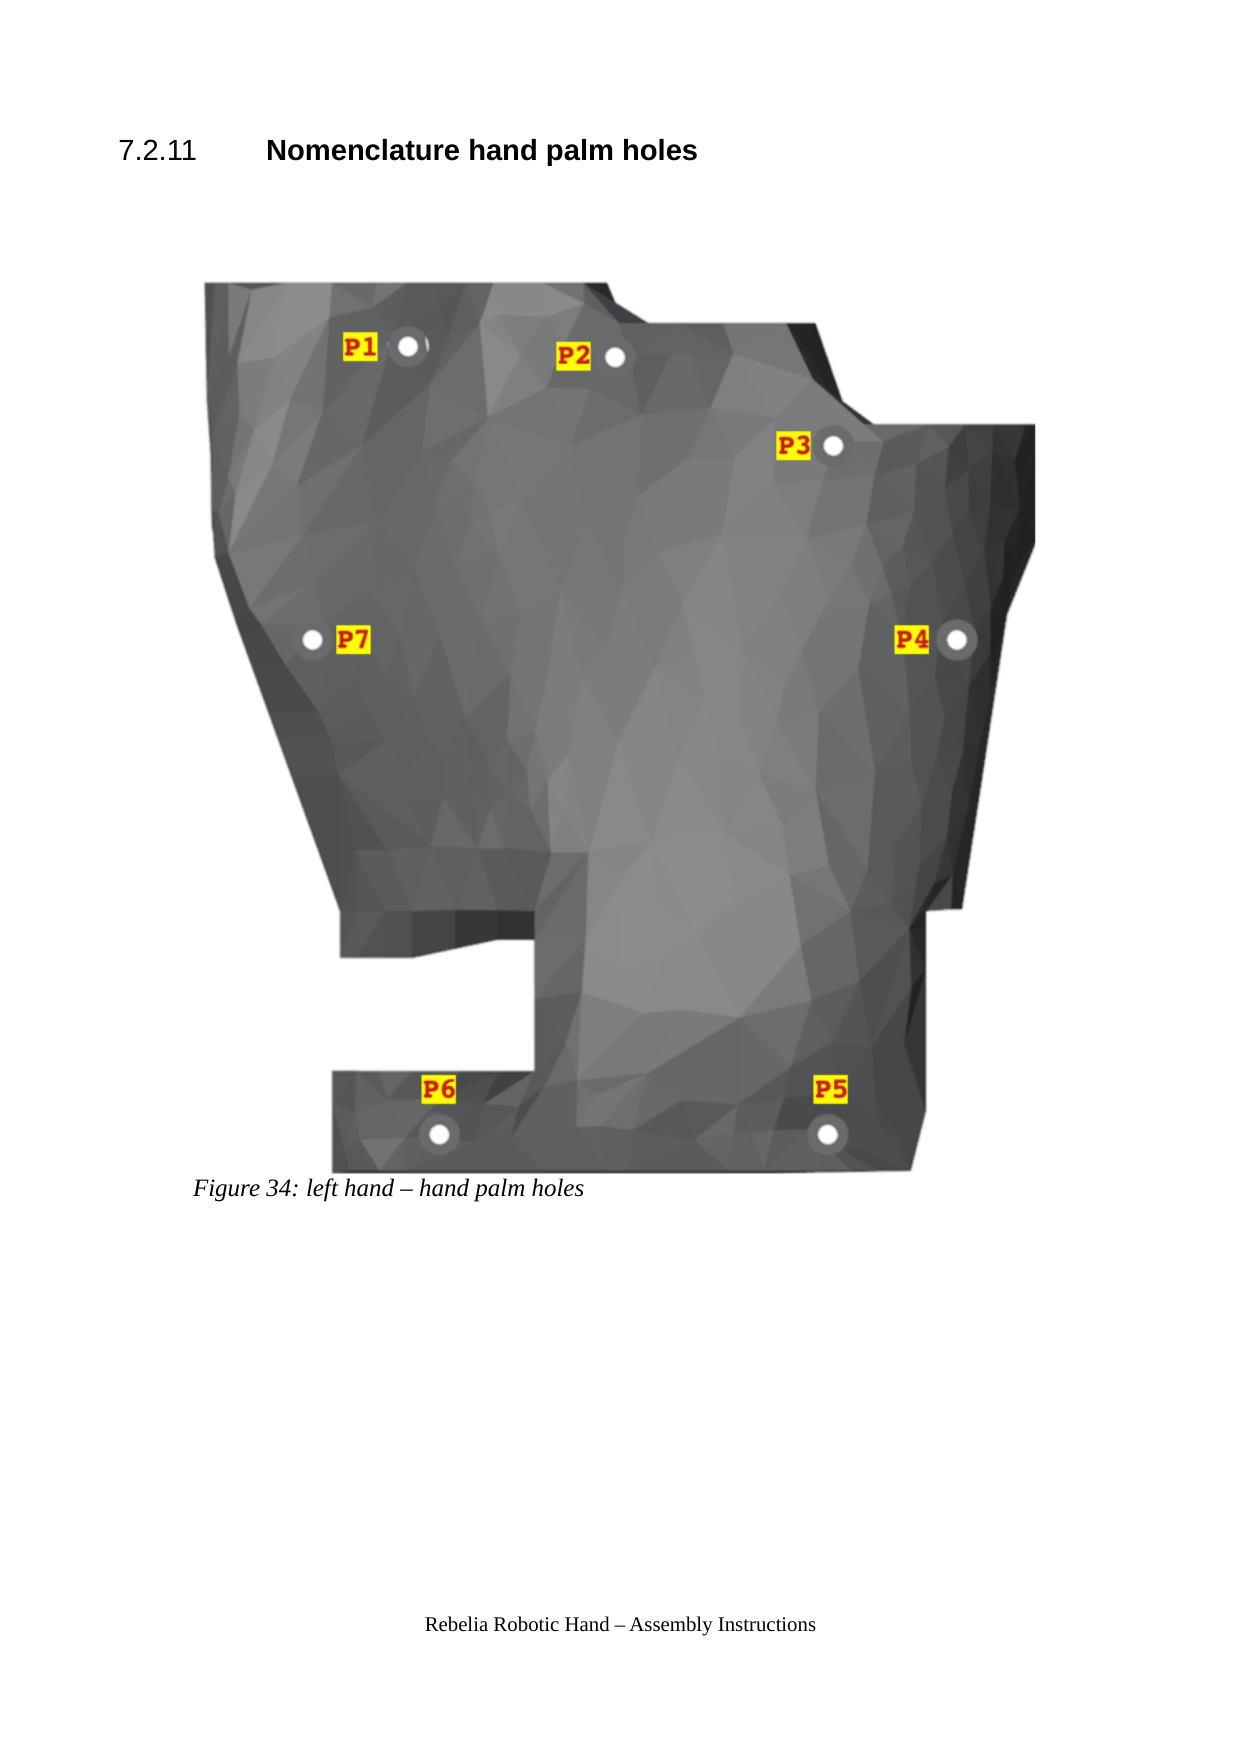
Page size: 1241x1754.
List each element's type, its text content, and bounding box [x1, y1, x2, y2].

subtitle Nomenclature hand palm holes [118, 133, 1123, 166]
text Figure 34: left hand – hand palm holes [193, 1174, 1036, 1202]
picture [192, 270, 1036, 1174]
